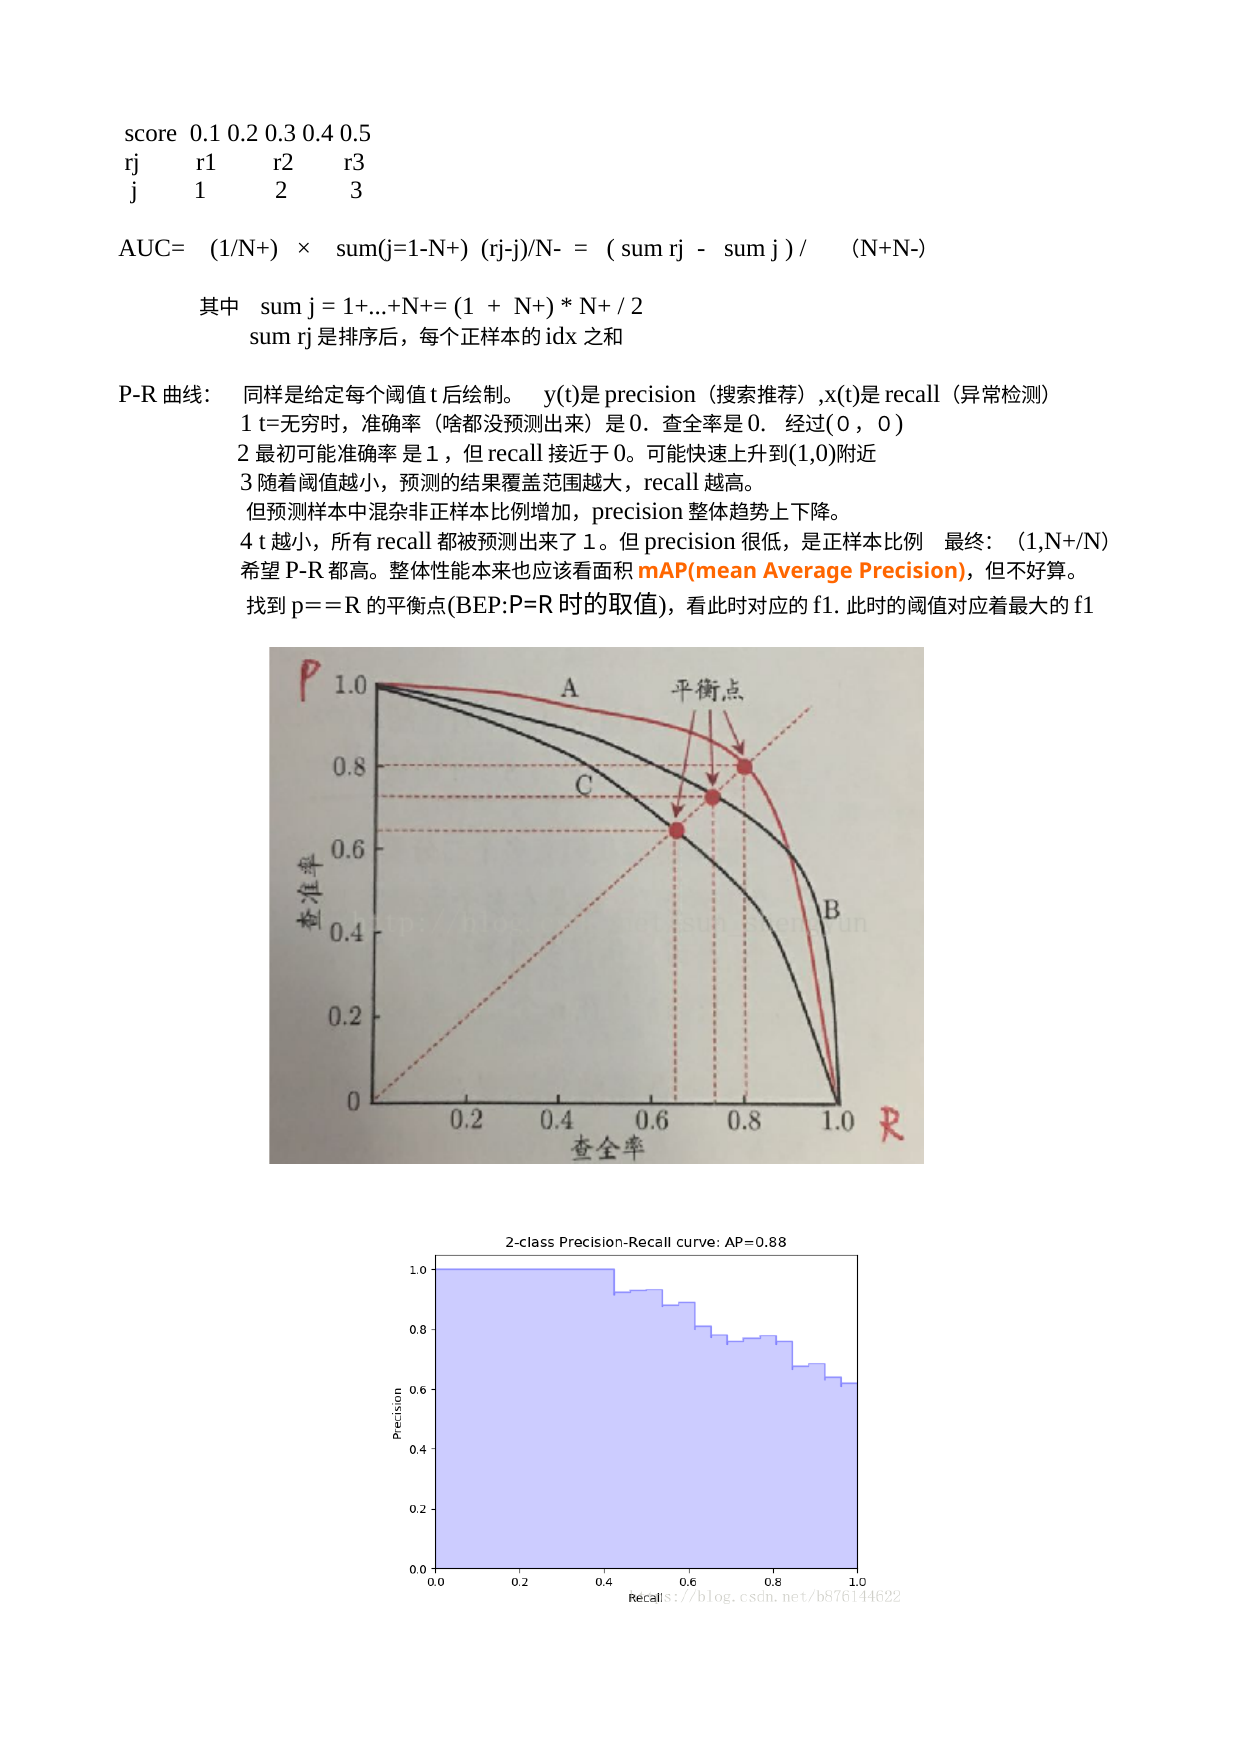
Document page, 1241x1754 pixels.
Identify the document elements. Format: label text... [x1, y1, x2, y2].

text 其中 sum j = 1+...+N+= (1 + N+) * N+ / 2 [118, 291, 1122, 321]
text 4 t越小，所有recall都被预测出来了１。但precision很低，是正样本比例 最终：（1,N+/N） [118, 526, 1122, 555]
text 希望P-R都高。整体性能本来也应该看面积mAP(mean Average Precision)，但不好算。 [118, 555, 1122, 585]
picture [269, 647, 924, 1164]
text sum rj是排序后，每个正样本的idx 之和 [118, 321, 1122, 350]
text 2 最初可能准确率 是１，但recall接近于0。可能快速上升到(1,0)附近 [118, 437, 1122, 467]
text j 1 2 3 [118, 176, 1122, 204]
picture [367, 1205, 911, 1613]
text 但预测样本中混杂非正样本比例增加，precision整体趋势上下降。 [118, 496, 1122, 526]
text AUC= (1/N+) × sum(j=1-N+) (rj-j)/N- = ( sum rj - sum j ) / （N+N-） [118, 233, 1122, 262]
text 找到p＝＝R的平衡点(BEP:P=R时的取值)，看此时对应的f1. 此时的阈值对应着最大的f1 [118, 585, 1122, 621]
text score 0.1 0.2 0.3 0.4 0.5 [118, 118, 1122, 147]
text 3随着阈值越小，预测的结果覆盖范围越大，recall越高。 [118, 467, 1122, 496]
text P-R曲线： 同样是给定每个阈值t后绘制。 y(t)是precision（搜索推荐）,x(t)是recall（异常检测） [118, 379, 1122, 408]
text rj r1 r2 r3 [118, 147, 1122, 176]
text 1 t=无穷时，准确率（啥都没预测出来）是0．查全率是0. 经过(０，０) [118, 408, 1122, 437]
